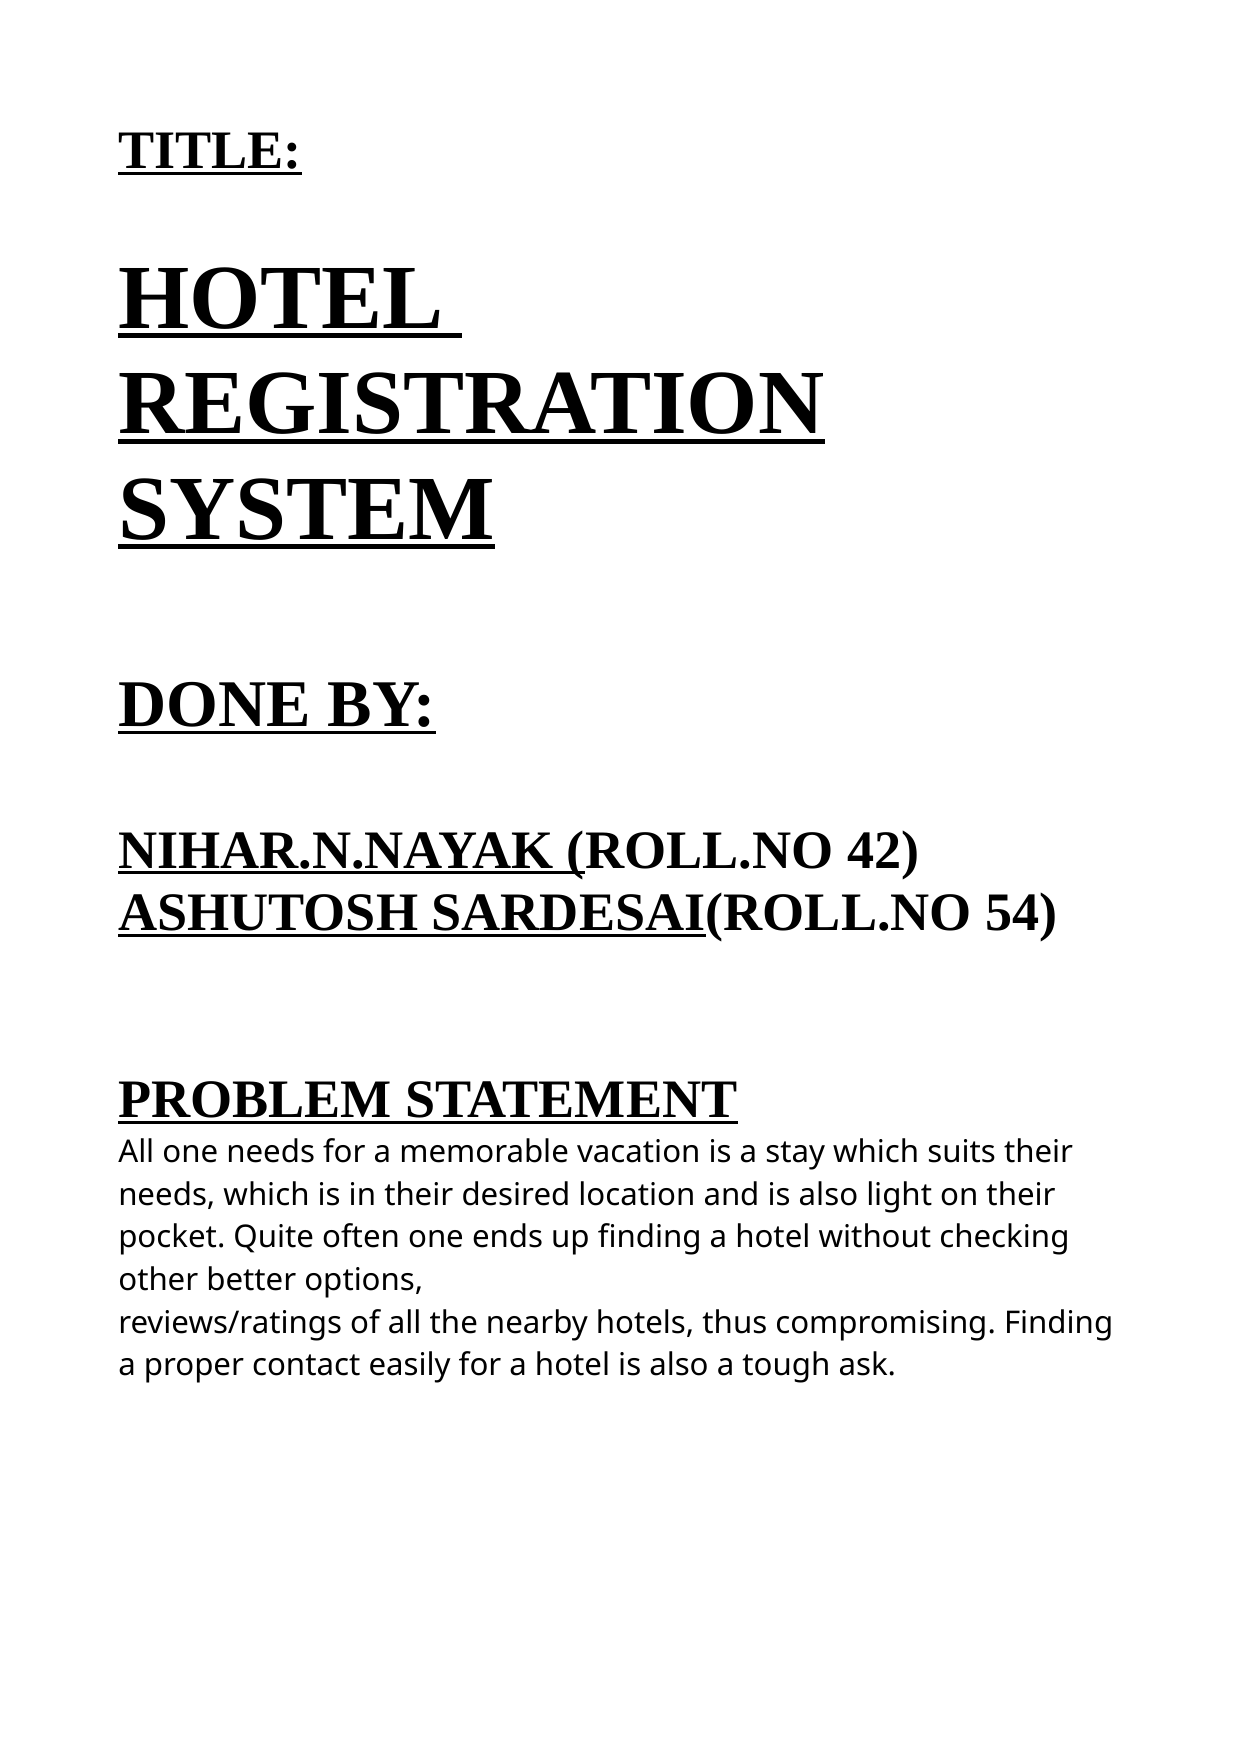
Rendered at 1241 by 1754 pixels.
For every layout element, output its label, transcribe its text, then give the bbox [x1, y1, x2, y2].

text TITLE: [118, 118, 1122, 180]
text DONE BY: [118, 664, 1122, 741]
text HOTEL REGISTRATION [118, 243, 1122, 453]
text ASHUTOSH SARDESAI(ROLL.NO 54) [118, 880, 1122, 942]
text SYSTEM [118, 453, 1122, 559]
text NIHAR.N.NAYAK (ROLL.NO 42) [118, 818, 1122, 880]
text PROBLEM STATEMENT [118, 1067, 1122, 1129]
text All one needs for a memorable vacation is a stay which suits their needs, which is in their desired location and is also light on their pocket. Quite often one ends up finding a hotel without checking other better options, [118, 1129, 1122, 1299]
text reviews/ratings of all the nearby hotels, thus compromising. Finding a proper contact easily for a hotel is also a tough ask. [118, 1299, 1122, 1385]
